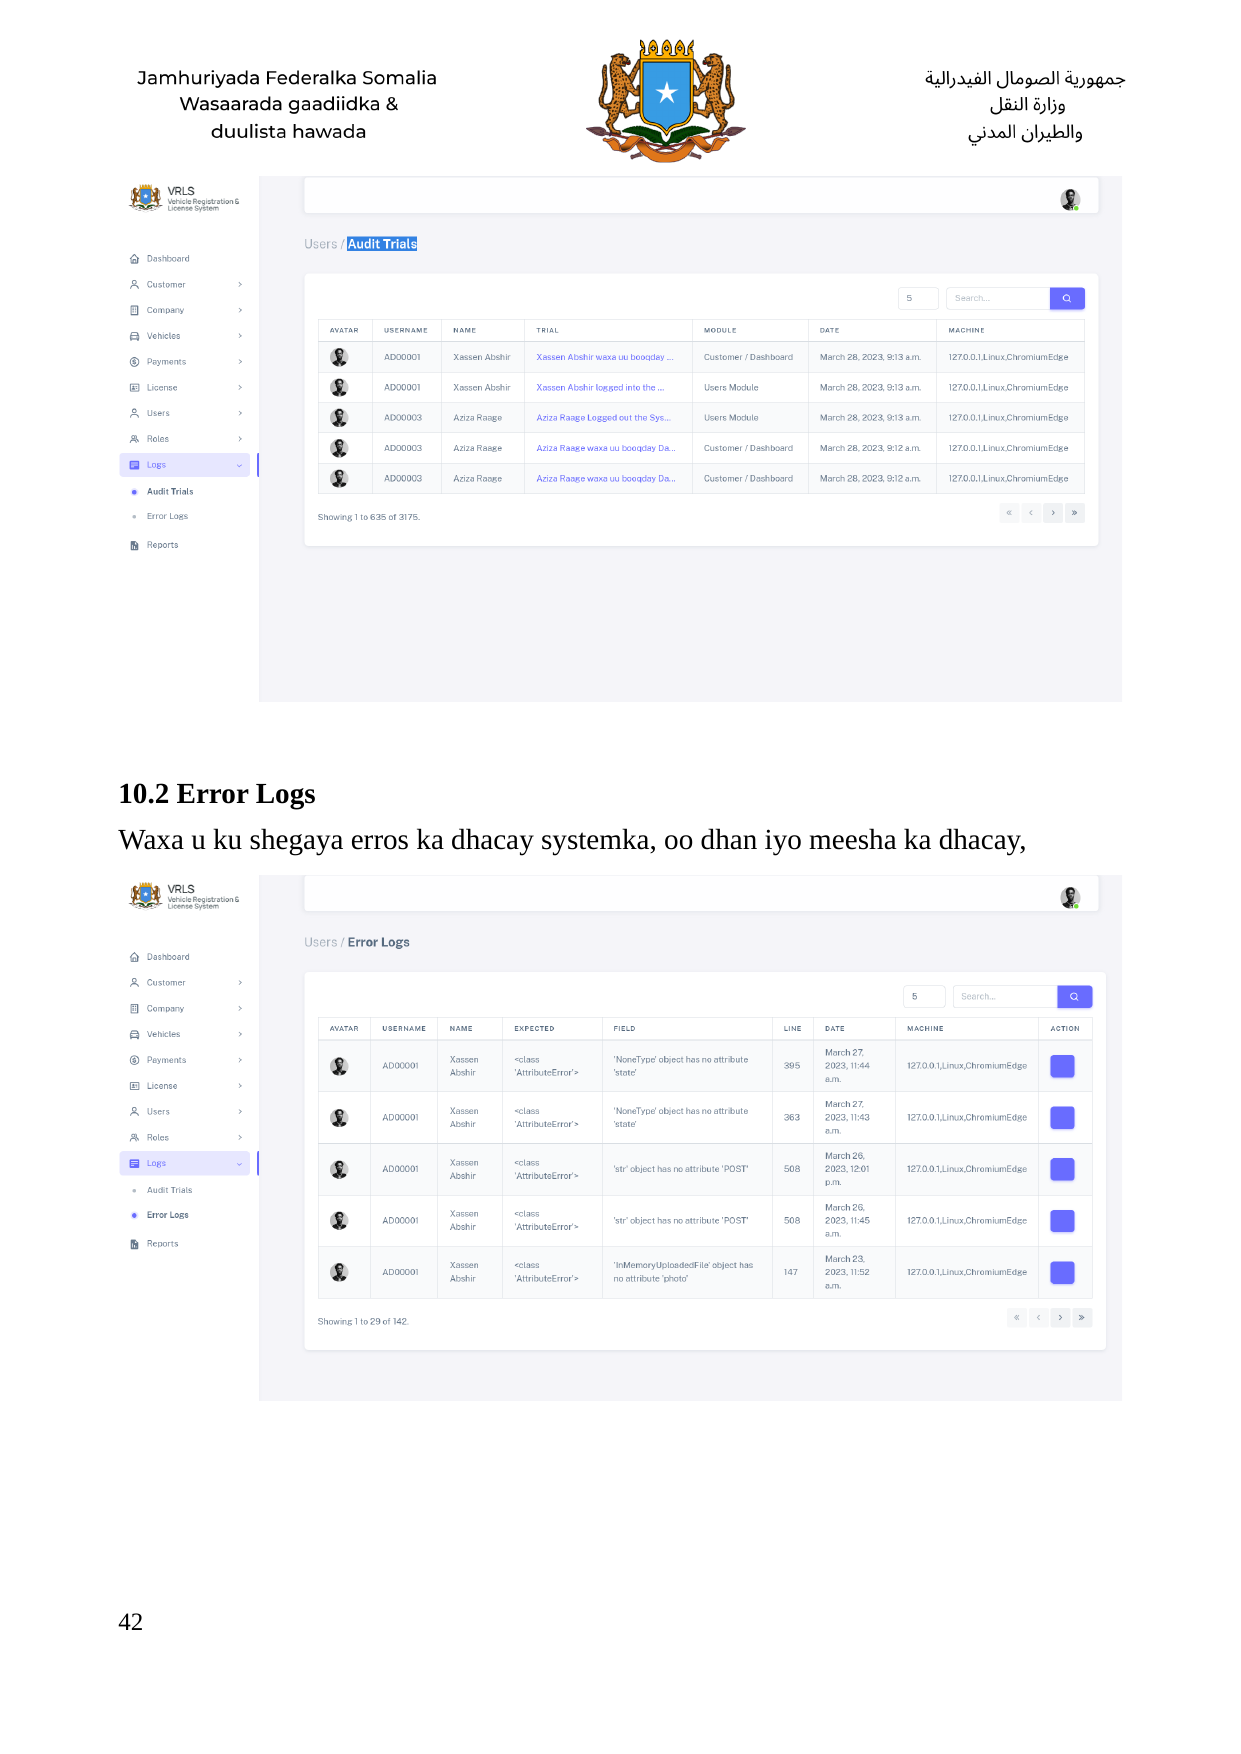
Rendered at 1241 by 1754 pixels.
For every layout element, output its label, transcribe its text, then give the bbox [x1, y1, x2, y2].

subtitle 10.2 Error Logs [118, 776, 1122, 809]
text Waxa u ku shegaya erros ka dhacay systemka, oo dhan iyo meesha ka dhacay, [118, 822, 1122, 855]
picture [118, 875, 1123, 1401]
picture [118, 19, 1157, 702]
